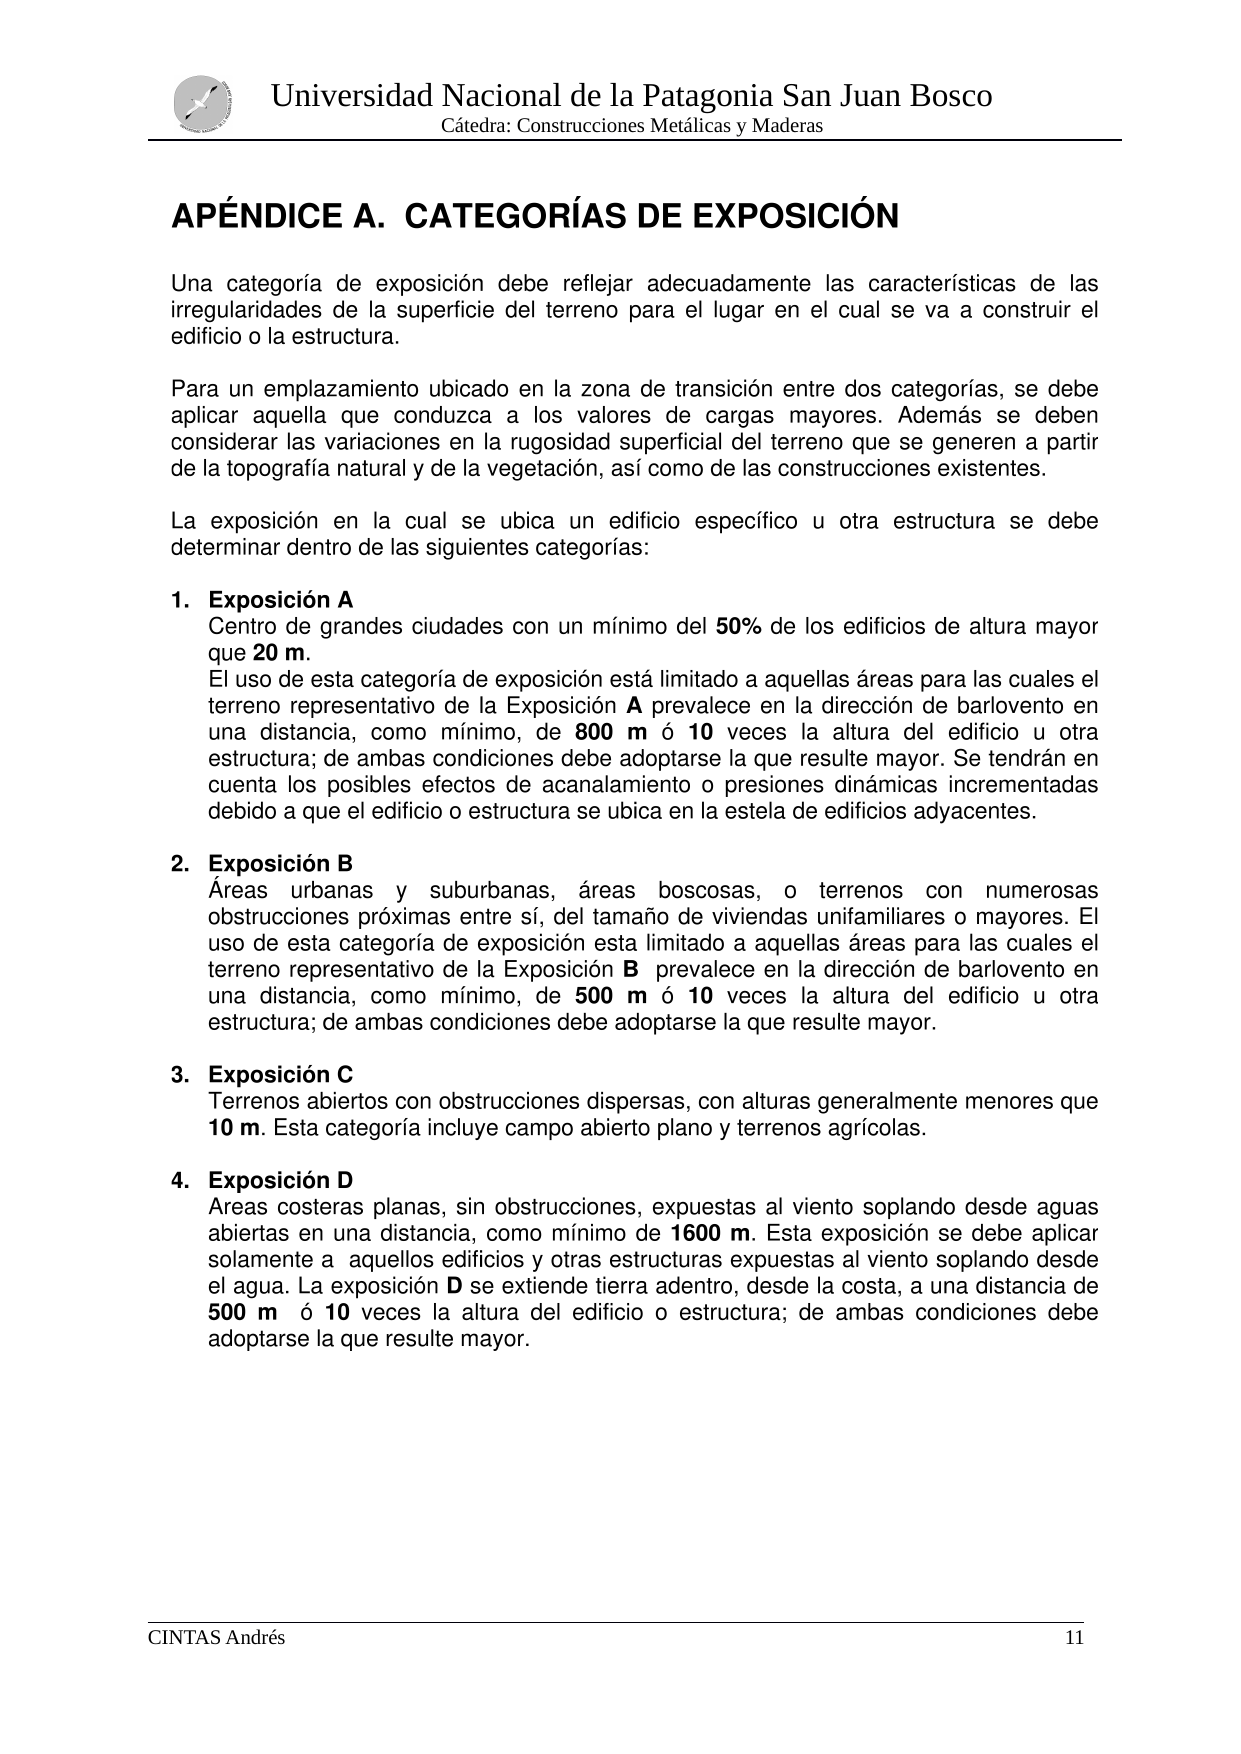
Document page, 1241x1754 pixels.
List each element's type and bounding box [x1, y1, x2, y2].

picture [173, 75, 233, 134]
picture [171, 196, 1098, 1351]
